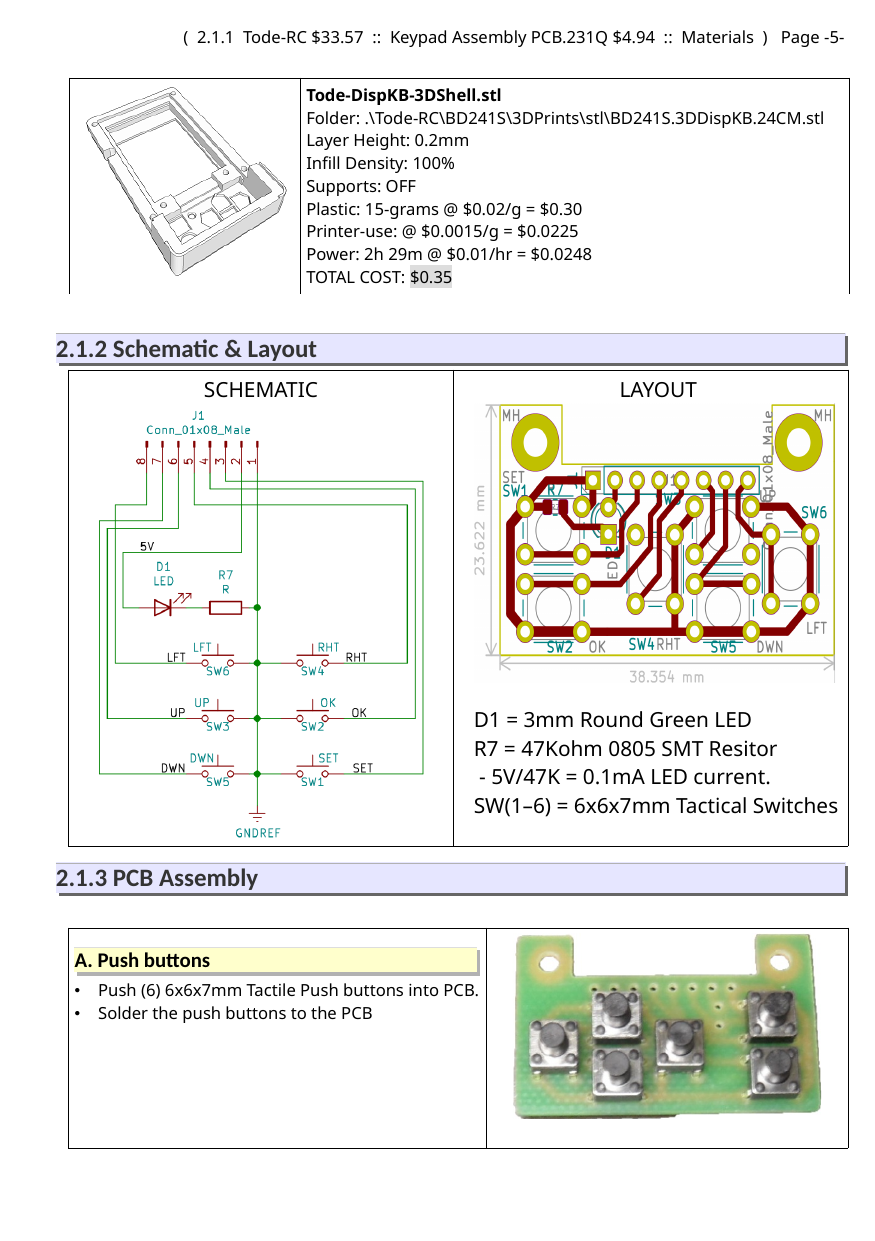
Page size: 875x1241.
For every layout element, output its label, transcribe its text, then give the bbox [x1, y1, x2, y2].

table_header [487, 929, 848, 1147]
table_header LAYOUT D1 = 3mm Round Green LED R7 = 47Kohm 0805 SMT Resitor - 5V/47K = 0.1mA LED current. SW(1–6) = 6x6x7mm Tactical Switches [454, 371, 848, 846]
table_header SCHEMATIC [69, 371, 453, 846]
table_header Push buttons Push (6) 6x6x7mm Tactile Push buttons into PCB. Solder the push buttons to the PCB [69, 929, 486, 1147]
subtitle PCB Assembly [56, 862, 846, 893]
table_header Tode-DispKB-3DShell.stl Folder: .\Tode-RC\BD241S\3DPrints\stl\BD241S.3DDispKB.24CM.stl Layer Height: 0.2mm Infill Density: 100% Supports: OFF Plastic: 15-grams @ $0.02/g = $0.30 Printer-use: @ $0.0015/g = $0.0225 Power: 2h 29m @ $0.01/hr = $0.0248 TOTAL COST: $0.35 [301, 79, 849, 294]
subtitle Schematic & Layout [56, 333, 846, 363]
table_header [70, 79, 300, 294]
